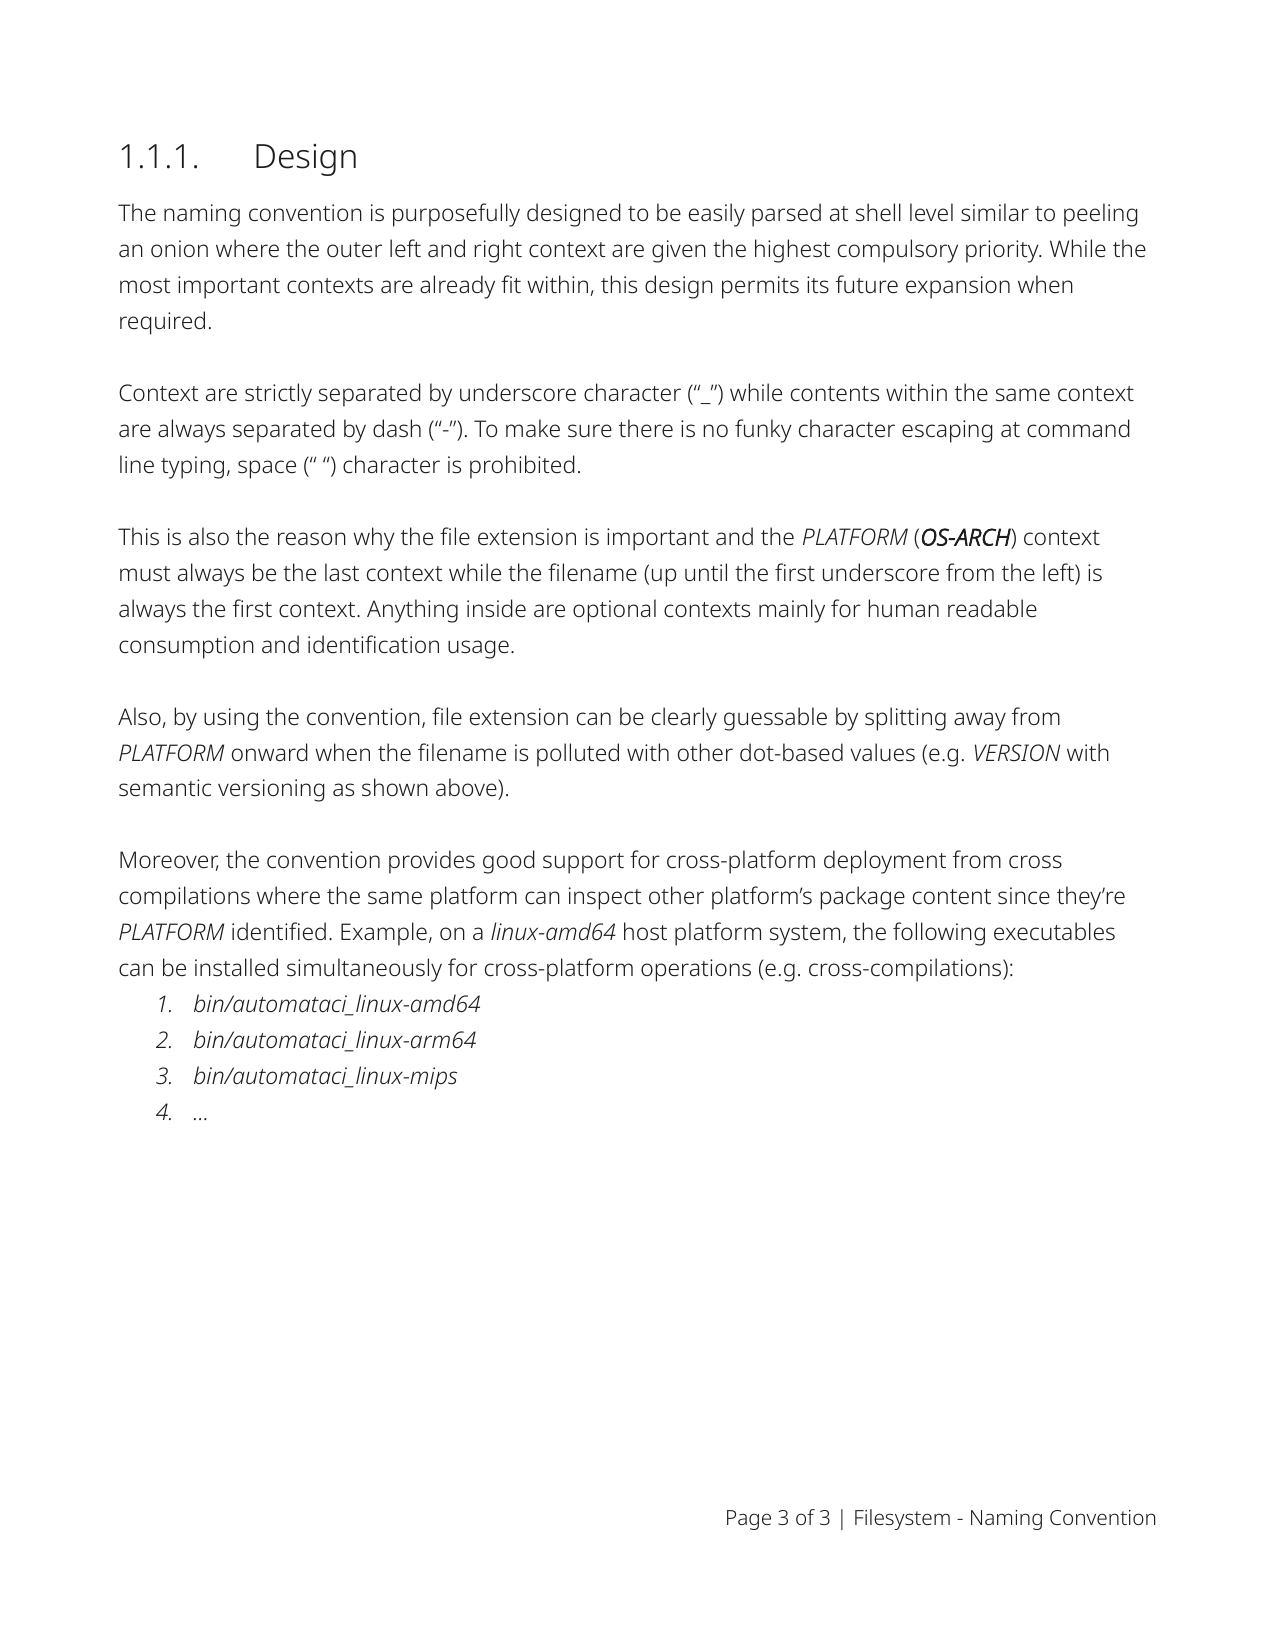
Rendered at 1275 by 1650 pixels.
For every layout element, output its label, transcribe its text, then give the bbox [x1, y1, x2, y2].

text The naming convention is purposefully designed to be easily parsed at shell level similar to peeling an onion where the outer left and right context are given the highest compulsory priority. While the most important contexts are already fit within, this design permits its future expansion when required. [118, 197, 1157, 336]
list bin/automataci_linux-mips [156, 1060, 1157, 1091]
list bin/automataci_linux-amd64 [156, 988, 1157, 1019]
list bin/automataci_linux-arm64 [156, 1024, 1157, 1055]
text Moreover, the convention provides good support for cross-platform deployment from cross compilations where the same platform can inspect other platform’s package content since they’re PLATFORM identified. Example, on a linux-amd64 host platform system, the following executables can be installed simultaneously for cross-platform operations (e.g. cross-compilations): [118, 844, 1157, 983]
subtitle Design [118, 133, 1157, 178]
list ... [156, 1096, 1157, 1127]
text Context are strictly separated by underscore character (“_”) while contents within the same context are always separated by dash (“-”). To make sure there is no funky character escaping at command line typing, space (“ “) character is prohibited. [118, 377, 1157, 480]
text Also, by using the convention, file extension can be clearly guessable by splitting away from PLATFORM onward when the filename is polluted with other dot-based values (e.g. VERSION with semantic versioning as shown above). [118, 701, 1157, 804]
text This is also the reason why the file extension is important and the PLATFORM (OS-ARCH) context must always be the last context while the filename (up until the first underscore from the left) is always the first context. Anything inside are optional contexts mainly for human readable consumption and identification usage. [118, 521, 1157, 660]
